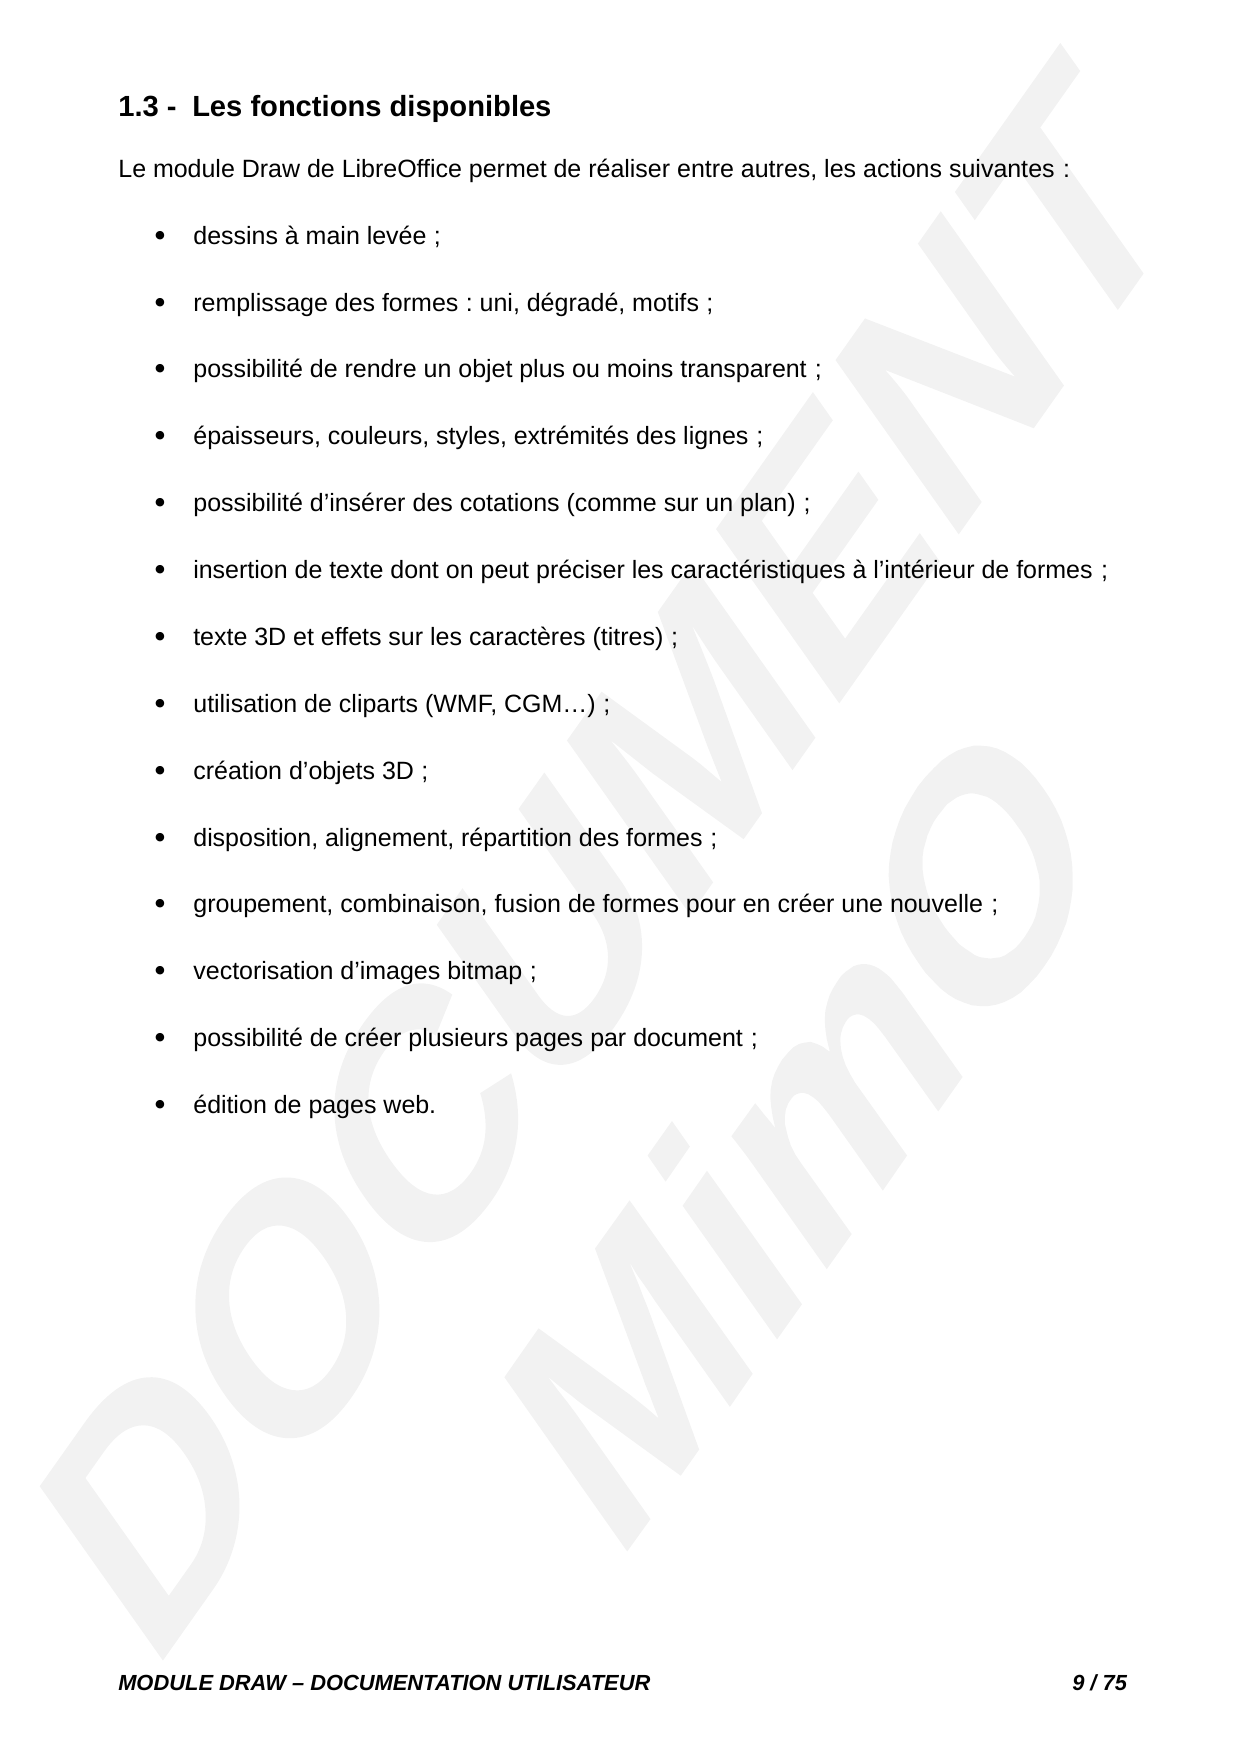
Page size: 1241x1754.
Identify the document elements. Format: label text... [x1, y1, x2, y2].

list dessins à main levée ; [156, 221, 1122, 249]
list possibilité de créer plusieurs pages par document ; [156, 1023, 1122, 1052]
list texte 3D et effets sur les caractères (titres) ; [156, 622, 1122, 651]
list insertion de texte dont on peut préciser les caractéristiques à l’intérieur de formes ; [156, 555, 1122, 584]
subtitle Les fonctions disponibles [118, 88, 1122, 122]
list vectorisation d’images bitmap ; [156, 956, 1122, 985]
list édition de pages web. [156, 1090, 1122, 1119]
list remplissage des formes : uni, dégradé, motifs ; [156, 288, 1122, 316]
list possibilité d’insérer des cotations (comme sur un plan) ; [156, 488, 1122, 517]
text Le module Draw de LibreOffice permet de réaliser entre autres, les actions suivantes : [118, 154, 1122, 183]
list possibilité de rendre un objet plus ou moins transparent ; [156, 354, 1122, 383]
list disposition, alignement, répartition des formes ; [156, 823, 1122, 851]
list utilisation de cliparts (WMF, CGM…) ; [156, 689, 1122, 718]
list groupement, combinaison, fusion de formes pour en créer une nouvelle ; [156, 889, 1122, 918]
list création d’objets 3D ; [156, 756, 1122, 784]
list épaisseurs, couleurs, styles, extrémités des lignes ; [156, 421, 1122, 450]
